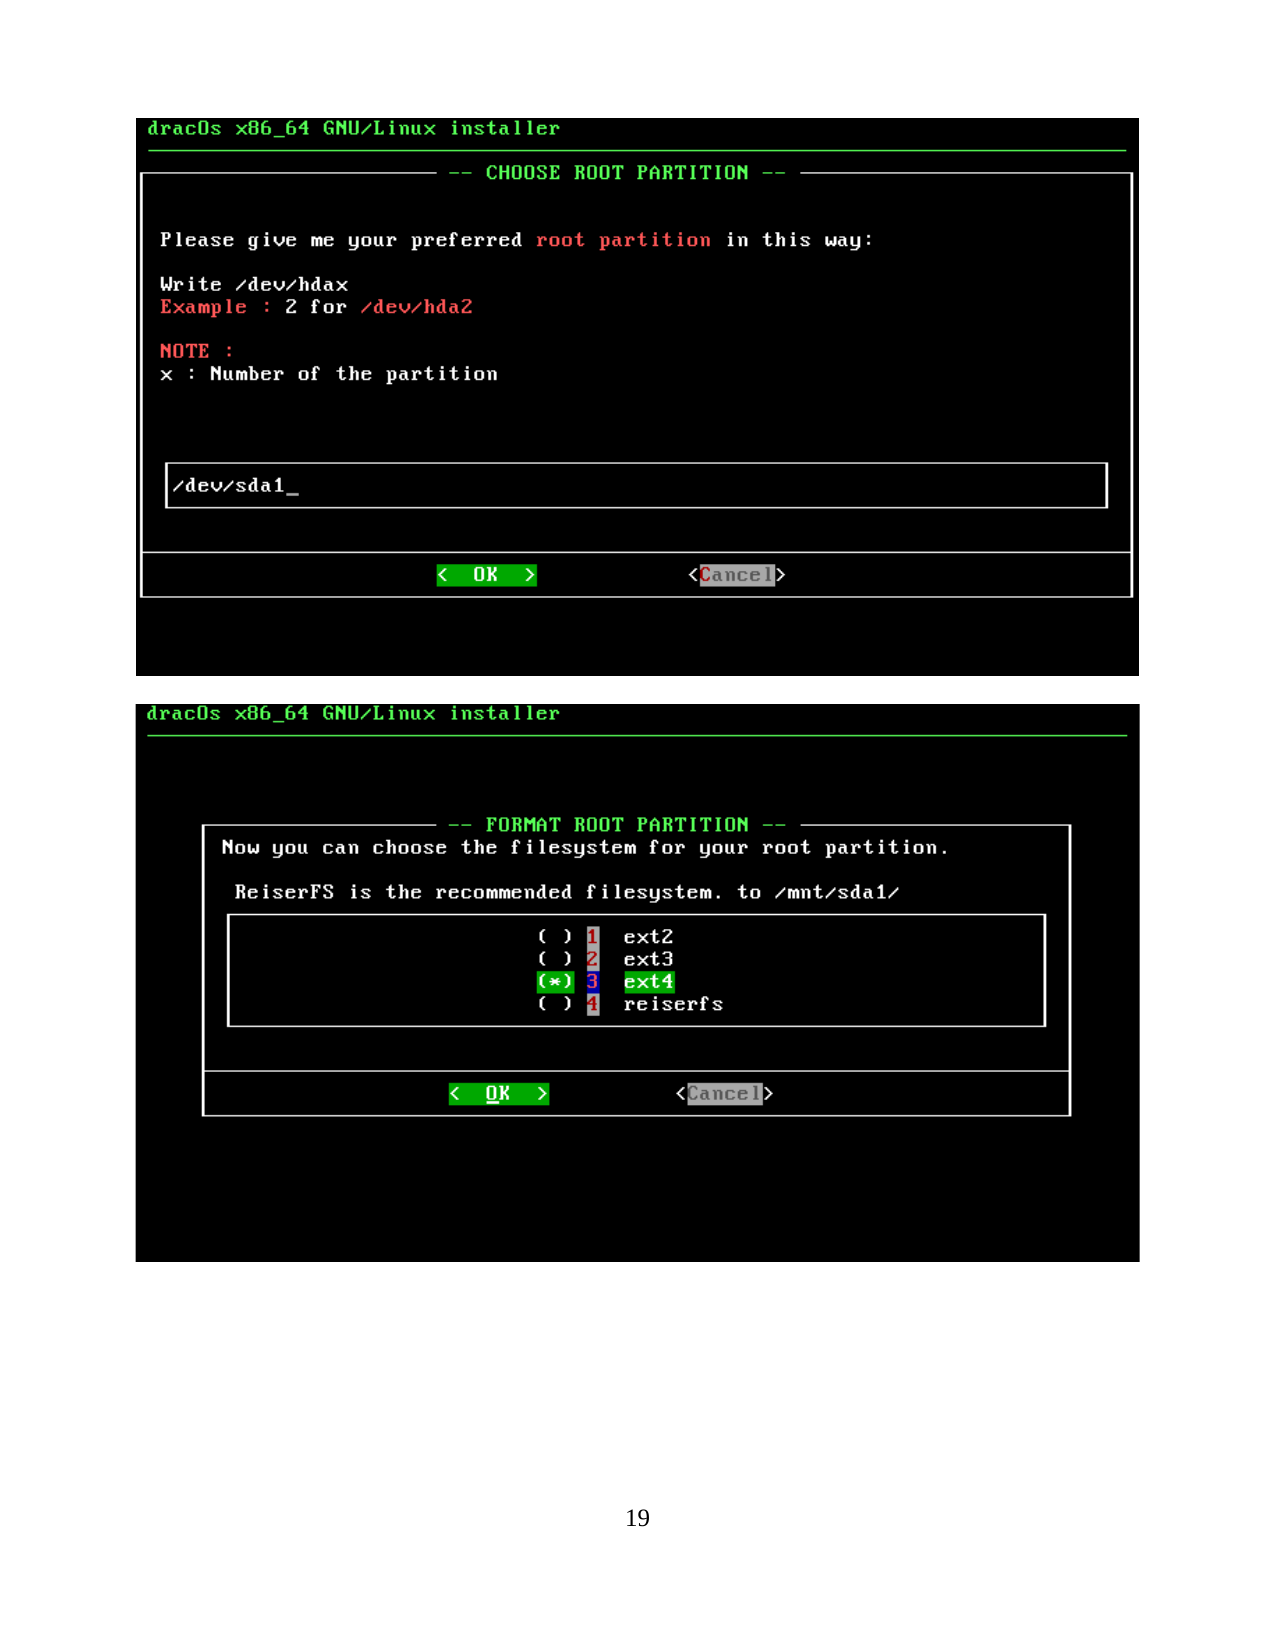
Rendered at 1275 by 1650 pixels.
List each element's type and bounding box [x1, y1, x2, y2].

picture [135, 704, 1140, 1262]
picture [136, 118, 1139, 676]
